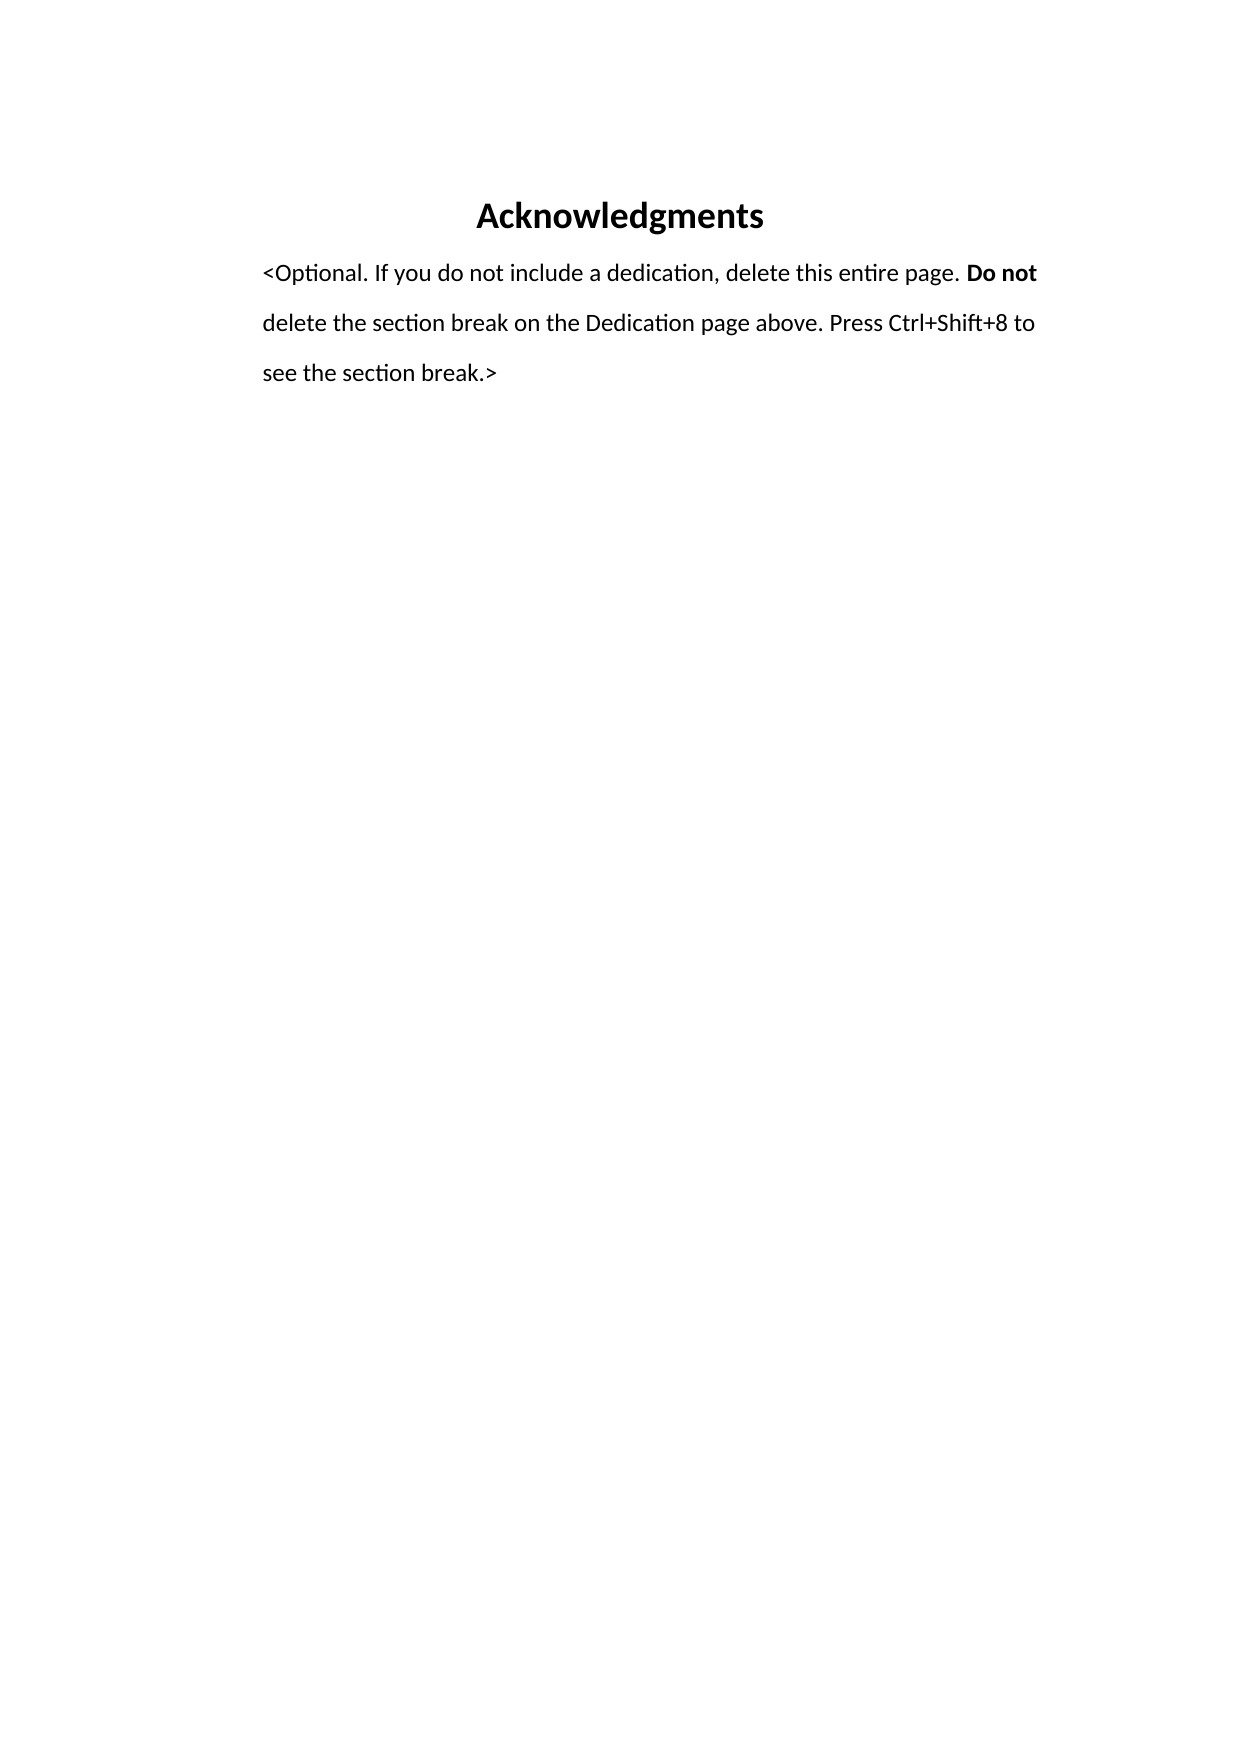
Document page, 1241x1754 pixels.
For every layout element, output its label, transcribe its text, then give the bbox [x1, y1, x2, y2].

text <Optional. If you do not include a dedication, delete this entire page. Do not delete the section break on the Dedication page above. Press Ctrl+Shift+8 to see the section break.> [262, 237, 1053, 387]
text Acknowledgments [187, 187, 1053, 237]
